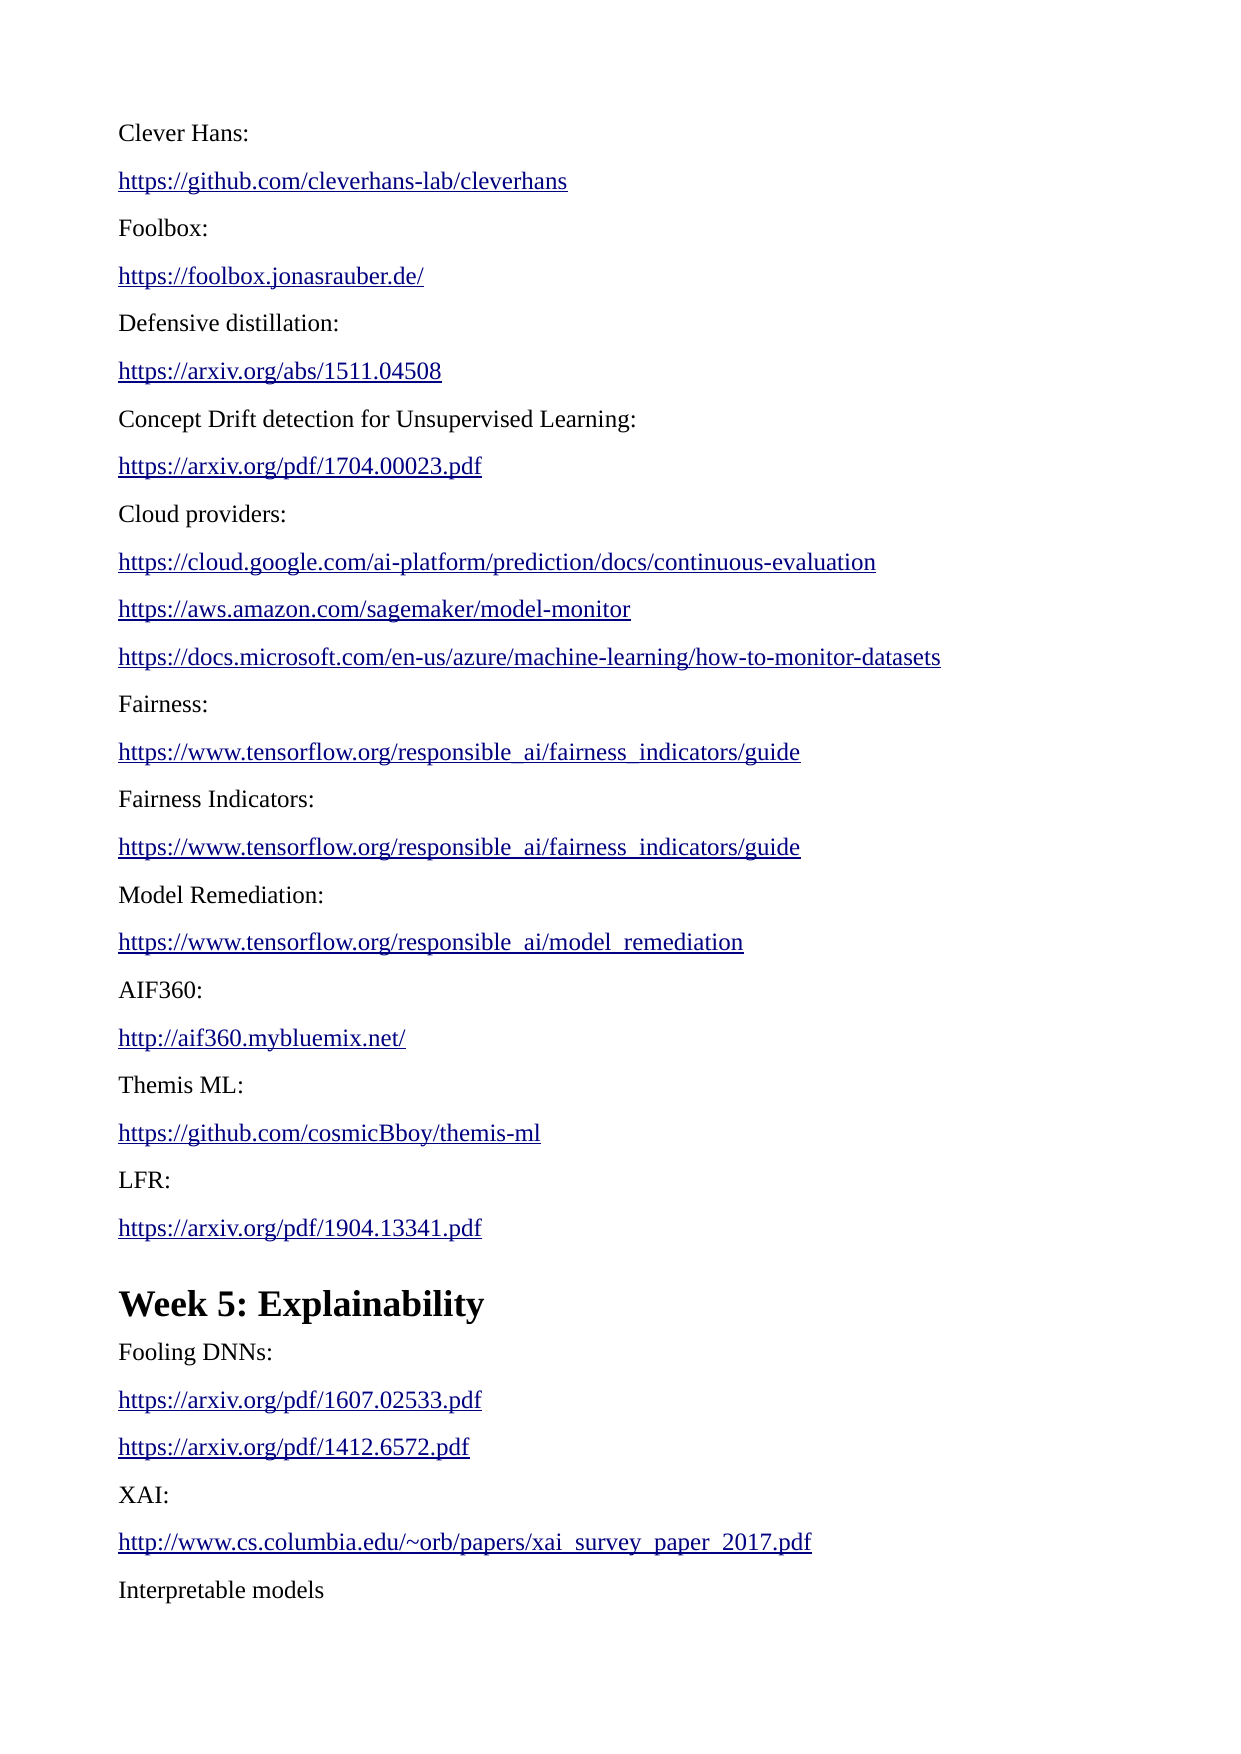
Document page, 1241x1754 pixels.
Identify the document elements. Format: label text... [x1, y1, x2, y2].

text https://cloud.google.com/ai-platform/prediction/docs/continuous-evaluation [118, 547, 1122, 575]
text Fooling DNNs: [118, 1337, 1122, 1366]
text http://aif360.mybluemix.net/ [118, 1023, 1122, 1051]
text Themis ML: [118, 1070, 1122, 1099]
text XAI: [118, 1480, 1122, 1509]
text https://docs.microsoft.com/en-us/azure/machine-learning/how-to-monitor-datasets [118, 642, 1122, 671]
text https://www.tensorflow.org/responsible_ai/fairness_indicators/guide [118, 737, 1122, 766]
text https://www.tensorflow.org/responsible_ai/fairness_indicators/guide [118, 832, 1122, 861]
text https://arxiv.org/abs/1511.04508 [118, 356, 1122, 385]
text LFR: [118, 1165, 1122, 1194]
text https://aws.amazon.com/sagemaker/model-monitor [118, 594, 1122, 623]
text https://arxiv.org/pdf/1412.6572.pdf [118, 1432, 1122, 1461]
subtitle Week 5: Explainability [118, 1281, 1122, 1324]
text Interpretable models [118, 1575, 1122, 1604]
text https://arxiv.org/pdf/1904.13341.pdf [118, 1213, 1122, 1242]
text Concept Drift detection for Unsupervised Learning: [118, 404, 1122, 432]
text Foolbox: [118, 213, 1122, 242]
text https://github.com/cleverhans-lab/cleverhans [118, 166, 1122, 194]
text Cloud providers: [118, 499, 1122, 528]
text Fairness Indicators: [118, 784, 1122, 813]
text Clever Hans: [118, 118, 1122, 147]
text Fairness: [118, 689, 1122, 718]
text Model Remediation: [118, 880, 1122, 908]
text https://arxiv.org/pdf/1704.00023.pdf [118, 451, 1122, 480]
text AIF360: [118, 975, 1122, 1004]
text Defensive distillation: [118, 308, 1122, 337]
text https://foolbox.jonasrauber.de/ [118, 261, 1122, 290]
text https://arxiv.org/pdf/1607.02533.pdf [118, 1385, 1122, 1413]
text https://www.tensorflow.org/responsible_ai/model_remediation [118, 927, 1122, 956]
text https://github.com/cosmicBboy/themis-ml [118, 1118, 1122, 1147]
text http://www.cs.columbia.edu/~orb/papers/xai_survey_paper_2017.pdf [118, 1527, 1122, 1556]
